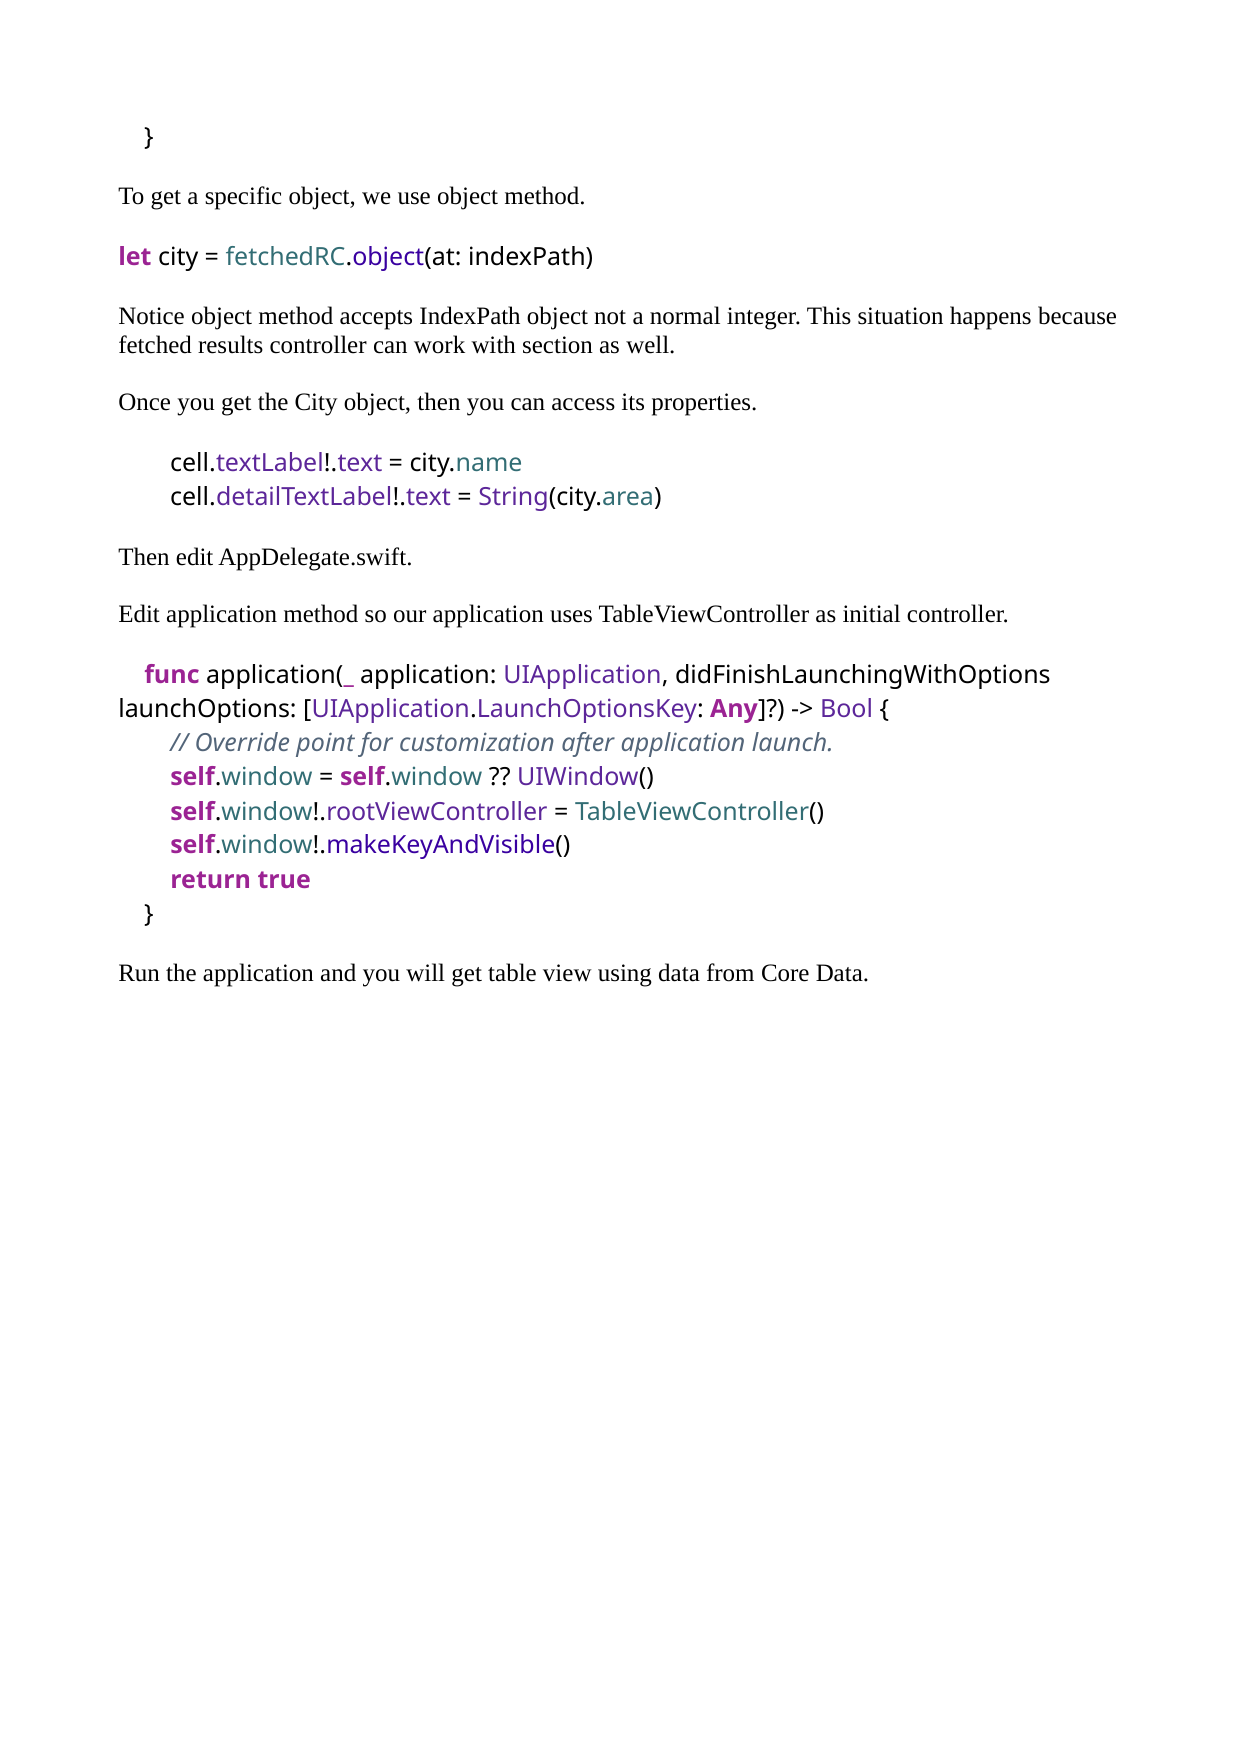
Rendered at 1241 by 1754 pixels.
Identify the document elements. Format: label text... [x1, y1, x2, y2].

text To get a specific object, we use object method. [118, 181, 1122, 210]
text func application(_ application: UIApplication, didFinishLaunchingWithOptions launchOptions: [UIApplication.LaunchOptionsKey: Any]?) -> Bool { [118, 657, 1122, 725]
text self.window!.makeKeyAndVisible() [118, 827, 1122, 861]
text return true [118, 861, 1122, 895]
text cell.textLabel!.text = city.name [118, 445, 1122, 479]
text } [118, 895, 1122, 929]
text cell.detailTextLabel!.text = String(city.area) [118, 479, 1122, 513]
text self.window!.rootViewController = TableViewController() [118, 793, 1122, 827]
text Edit application method so our application uses TableViewController as initial controller. [118, 599, 1122, 628]
text Notice object method accepts IndexPath object not a normal integer. This situation happens because fetched results controller can work with section as well. [118, 301, 1122, 359]
text Run the application and you will get table view using data from Core Data. [118, 958, 1122, 987]
text Then edit AppDelegate.swift. [118, 542, 1122, 571]
text Once you get the City object, then you can access its properties. [118, 387, 1122, 416]
text self.window = self.window ?? UIWindow() [118, 759, 1122, 793]
text // Override point for customization after application launch. [118, 725, 1122, 759]
text let city = fetchedRC.object(at: indexPath) [118, 238, 1122, 272]
text } [118, 118, 1122, 152]
